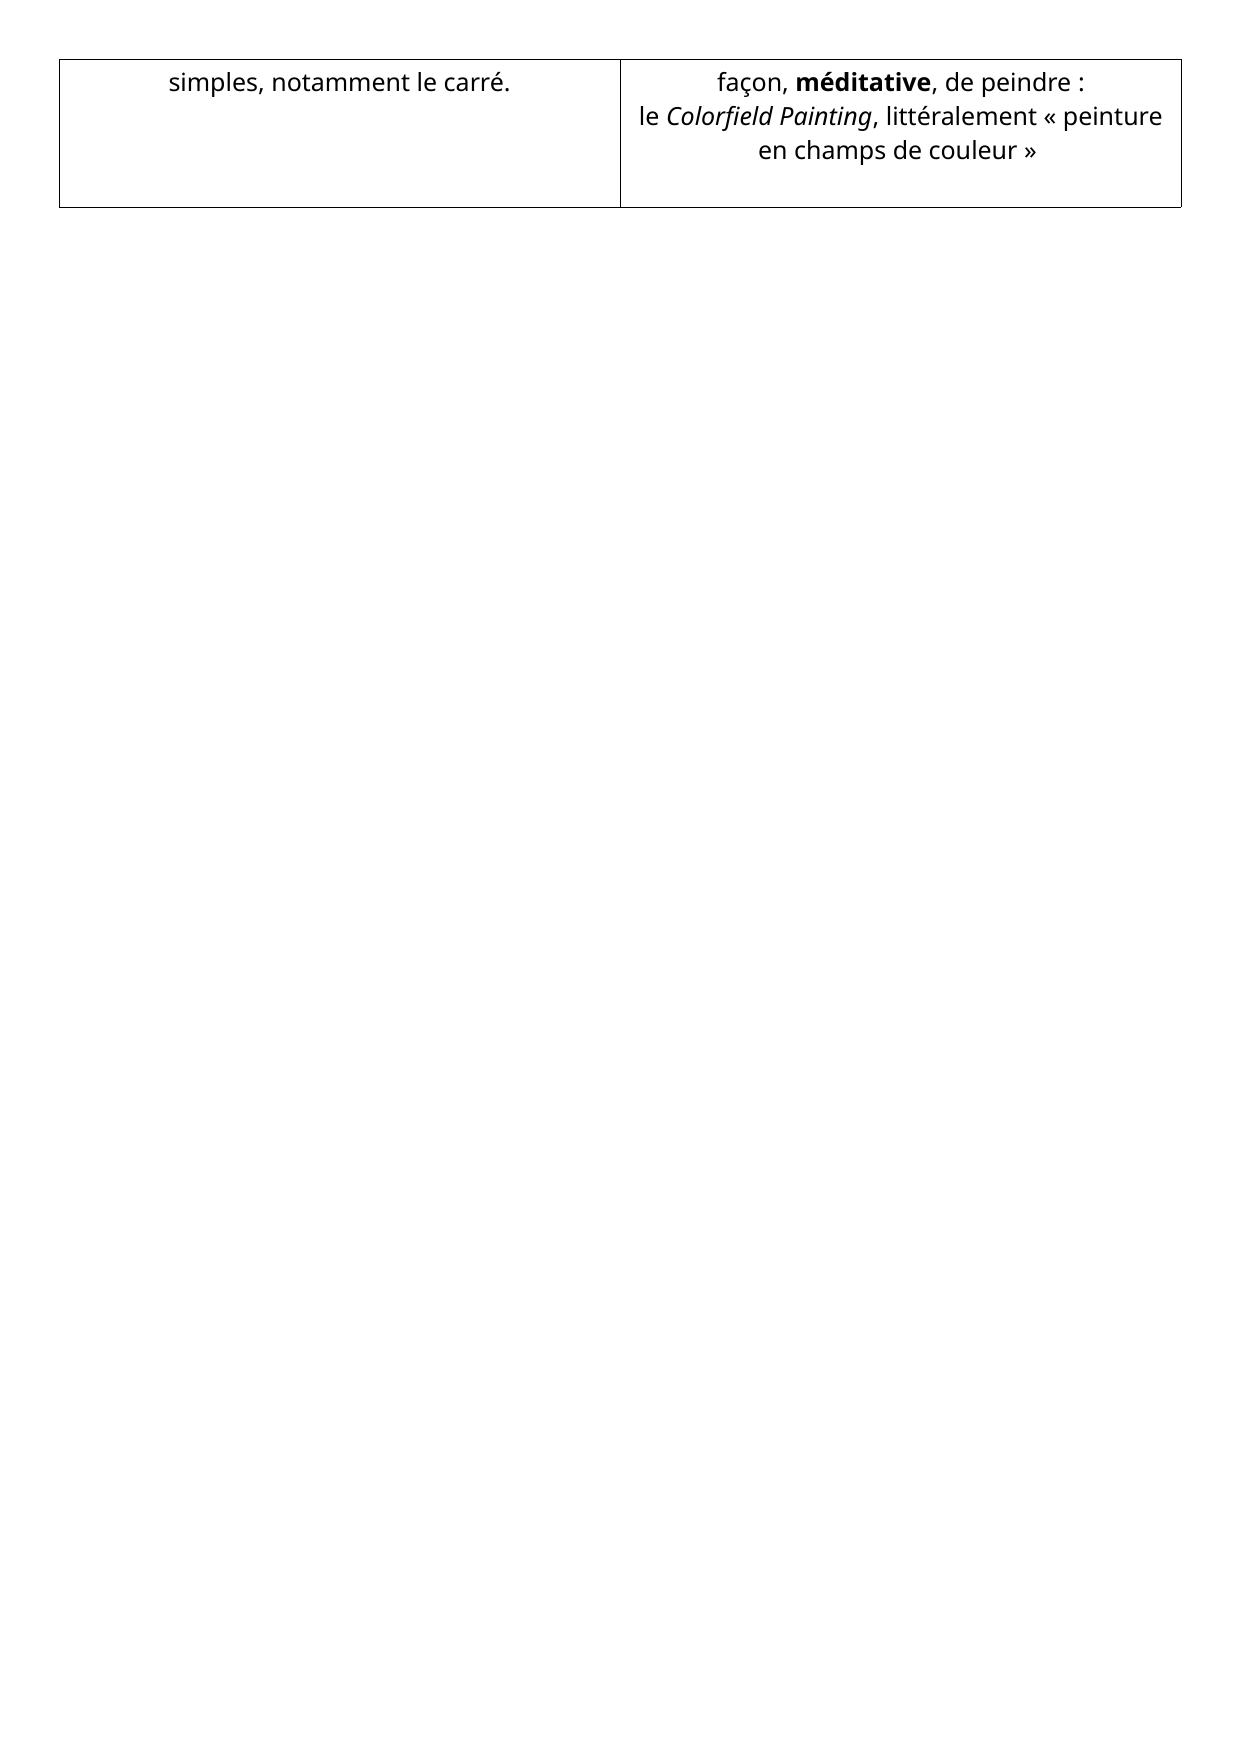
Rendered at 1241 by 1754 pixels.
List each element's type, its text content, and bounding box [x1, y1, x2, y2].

table_cell simples, notamment le carré. [60, 60, 620, 207]
table_cell façon, méditative, de peindre : le Colorfield Painting, littéralement « peinture en champs de couleur » [621, 60, 1181, 207]
